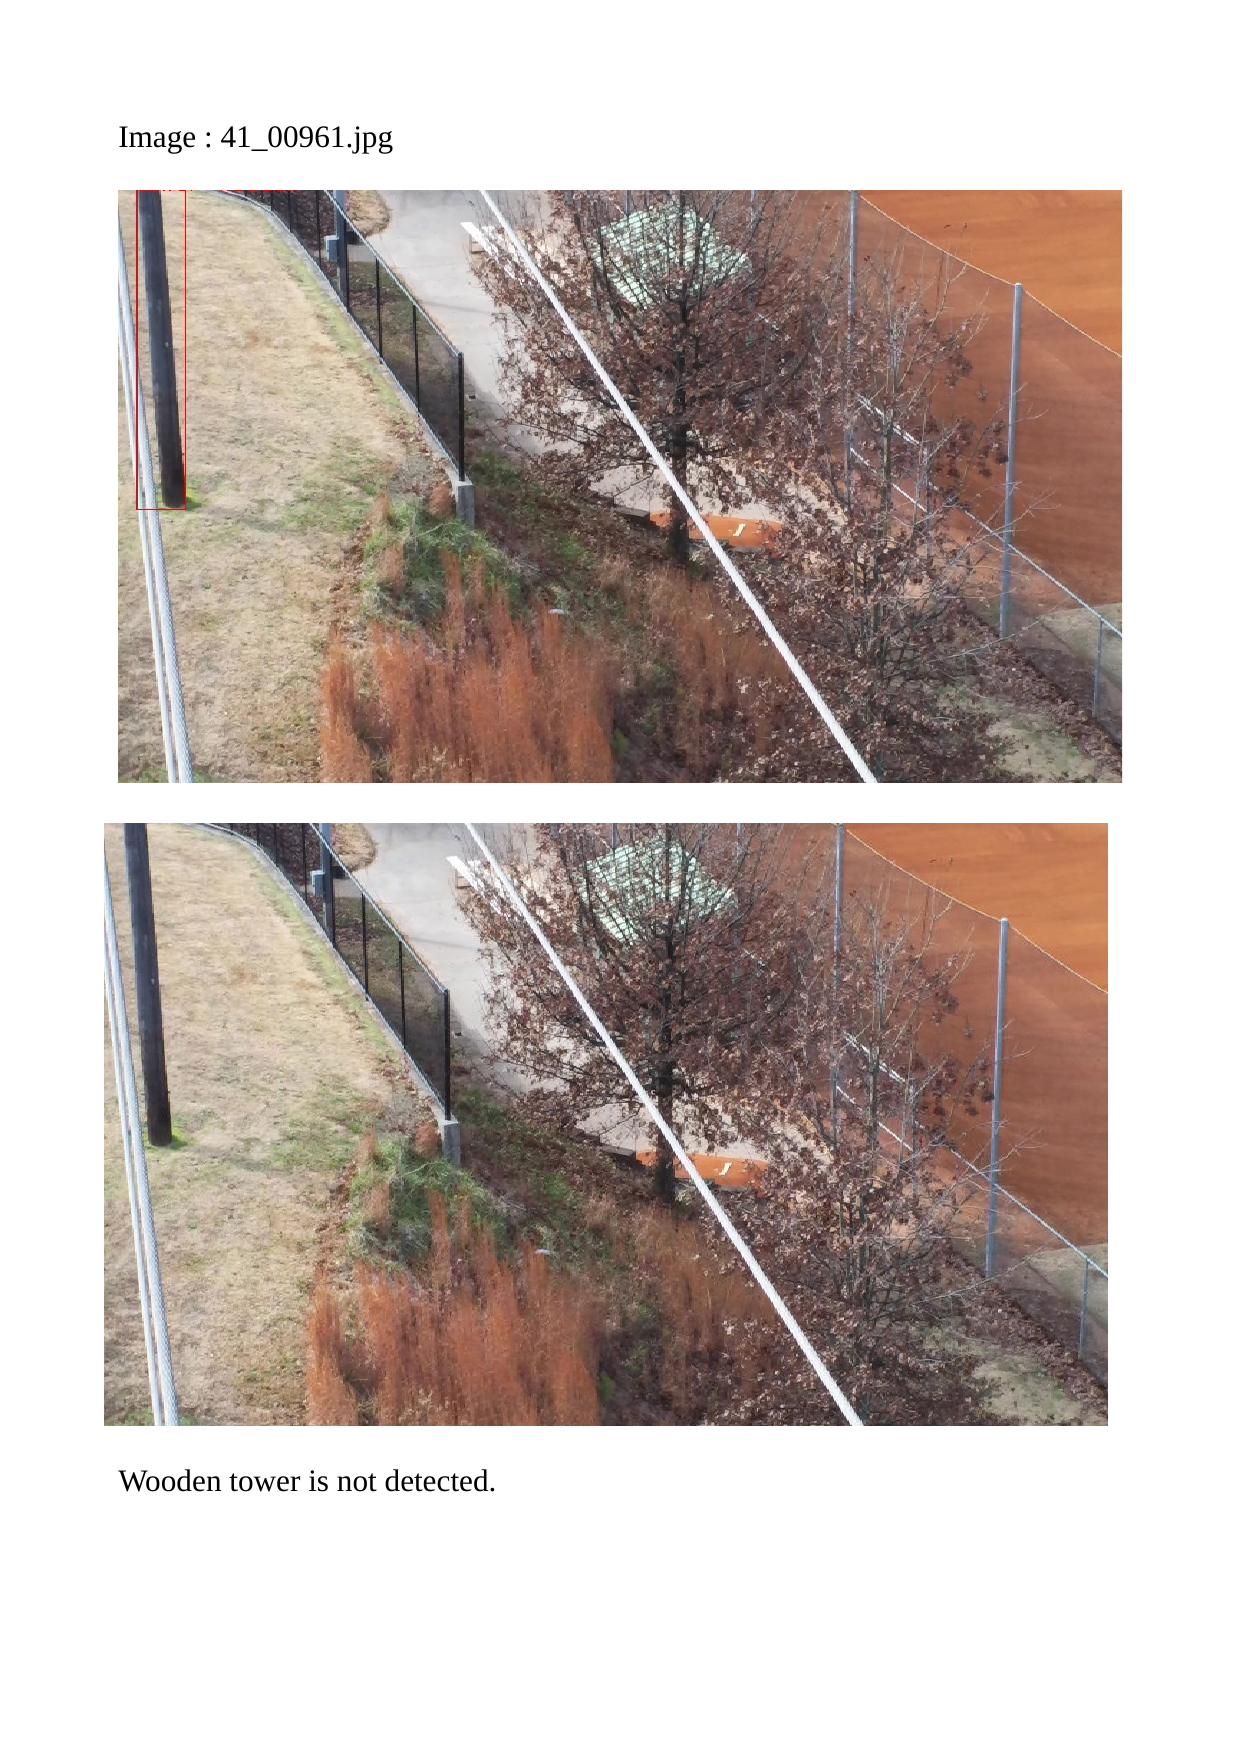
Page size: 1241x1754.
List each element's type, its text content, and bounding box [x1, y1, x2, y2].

text Wooden tower is not detected. [118, 1462, 1122, 1498]
picture [118, 190, 1123, 783]
text Image : 41_00961.jpg [118, 118, 1122, 154]
picture [104, 823, 1108, 1426]
